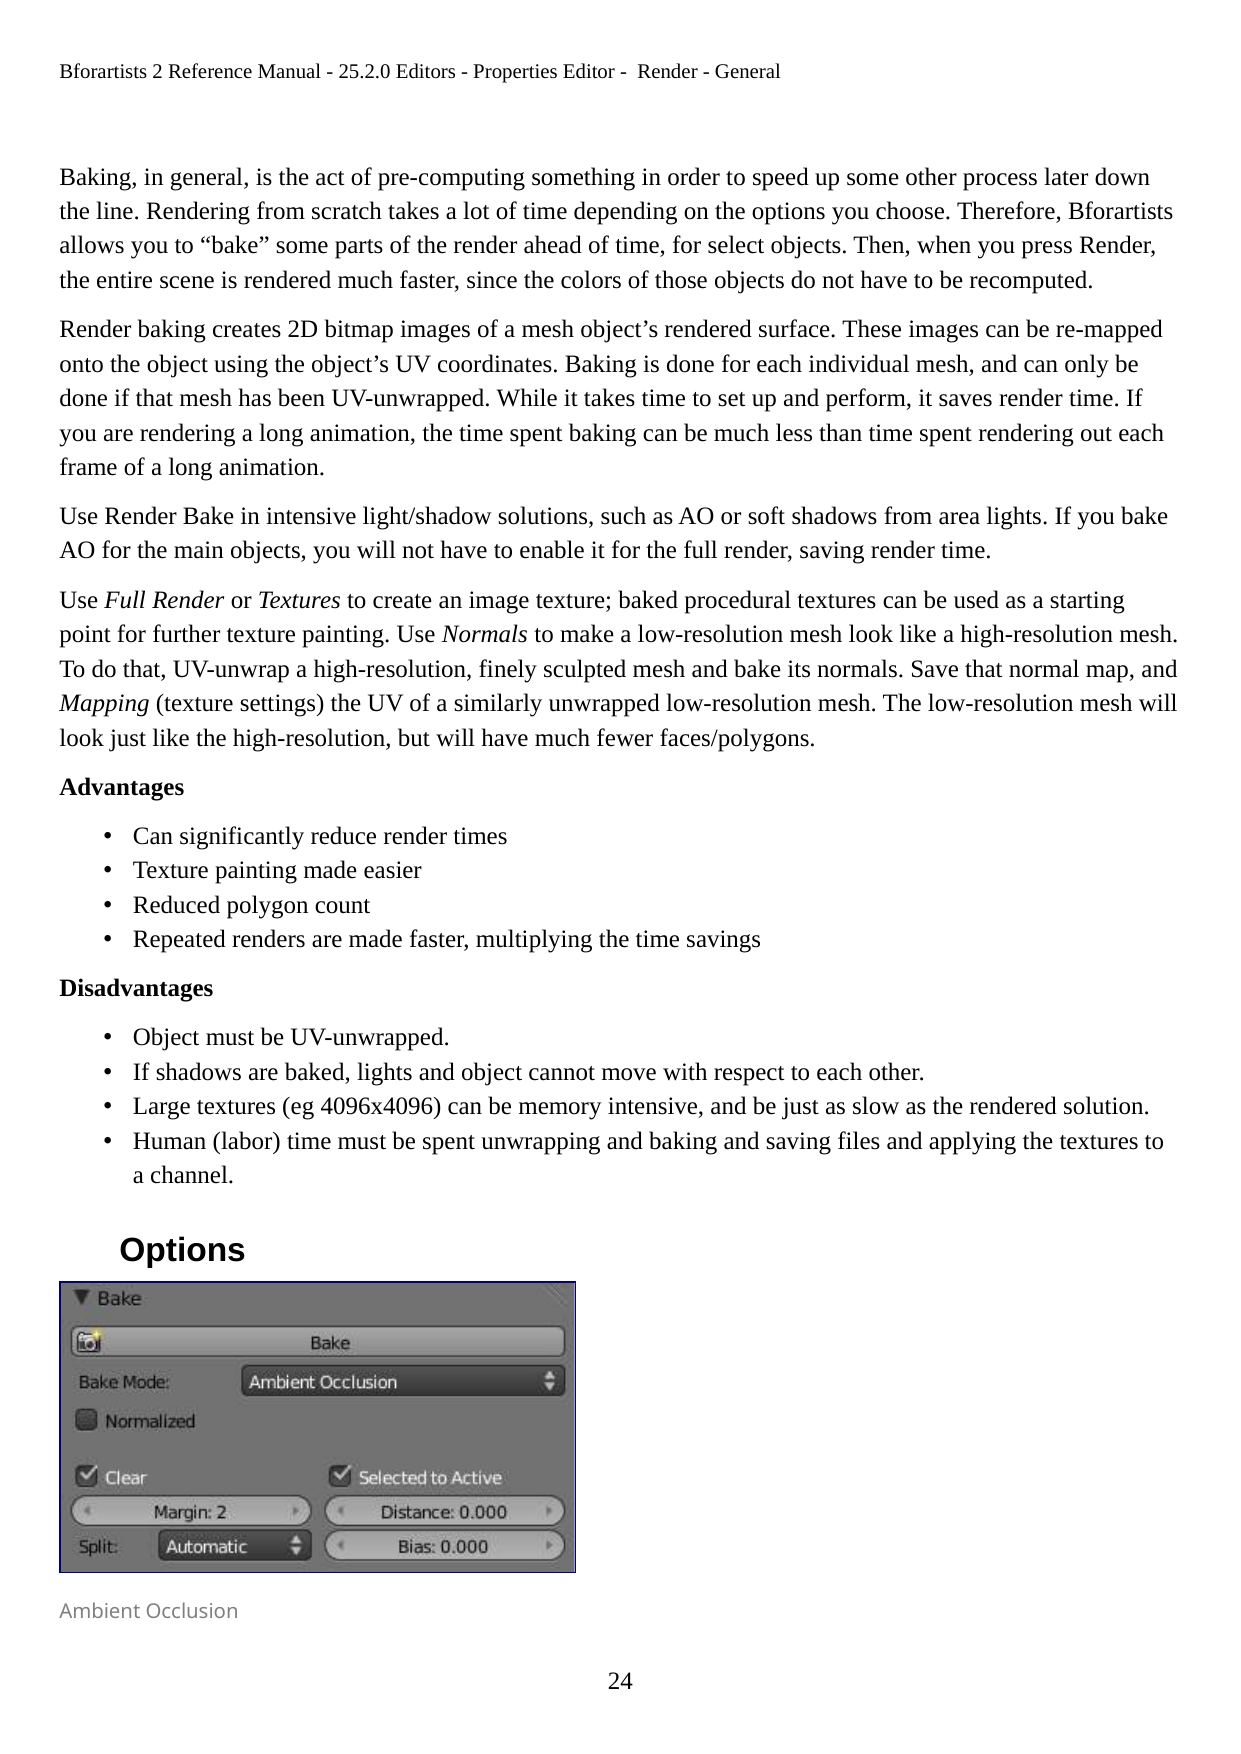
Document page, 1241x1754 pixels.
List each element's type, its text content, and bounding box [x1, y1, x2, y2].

picture [61, 1283, 575, 1572]
list Large textures (eg 4096x4096) can be memory intensive, and be just as slow as the rendered solution. [103, 1091, 1181, 1120]
text Use Full Render or Textures to create an image texture; baked procedural textures can be used as a starting point for further texture painting. Use Normals to make a low-resolution mesh look like a high-resolution mesh. To do that, UV-unwrap a high-resolution, finely sculpted mesh and bake its normals. Save that normal map, and Mapping (texture settings) the UV of a similarly unwrapped low-resolution mesh. The low-resolution mesh will look just like the high-resolution, but will have much fewer faces/polygons. [59, 585, 1181, 751]
text Disadvantages [59, 973, 1181, 1002]
list Texture painting made easier [103, 855, 1181, 884]
list Object must be UV-unwrapped. [103, 1022, 1181, 1051]
text Advantages [59, 772, 1181, 800]
subtitle Options [59, 1230, 1181, 1269]
text Ambient Occlusion [59, 1594, 1181, 1625]
list Repeated renders are made faster, multiplying the time savings [103, 924, 1181, 953]
list If shadows are baked, lights and object cannot move with respect to each other. [103, 1057, 1181, 1086]
text Baking, in general, is the act of pre-computing something in order to speed up some other process later down the line. Rendering from scratch takes a lot of time depending on the options you choose. Therefore, Bforartists allows you to “bake” some parts of the render ahead of time, for select objects. Then, when you press Render, the entire scene is rendered much faster, since the colors of those objects do not have to be recomputed. [59, 162, 1181, 294]
list Reduced polygon count [103, 890, 1181, 918]
list Human (labor) time must be spent unwrapping and baking and saving files and applying the textures to a channel. [103, 1126, 1181, 1189]
list Can significantly reduce render times [103, 821, 1181, 849]
text Use Render Bake in intensive light/shadow solutions, such as AO or soft shadows from area lights. If you bake AO for the main objects, you will not have to enable it for the full render, saving render time. [59, 501, 1181, 564]
text Render baking creates 2D bitmap images of a mesh object’s rendered surface. These images can be re-mapped onto the object using the object’s UV coordinates. Baking is done for each individual mesh, and can only be done if that mesh has been UV-unwrapped. While it takes time to set up and perform, it saves render time. If you are rendering a long animation, the time spent baking can be much less than time spent rendering out each frame of a long animation. [59, 314, 1181, 481]
